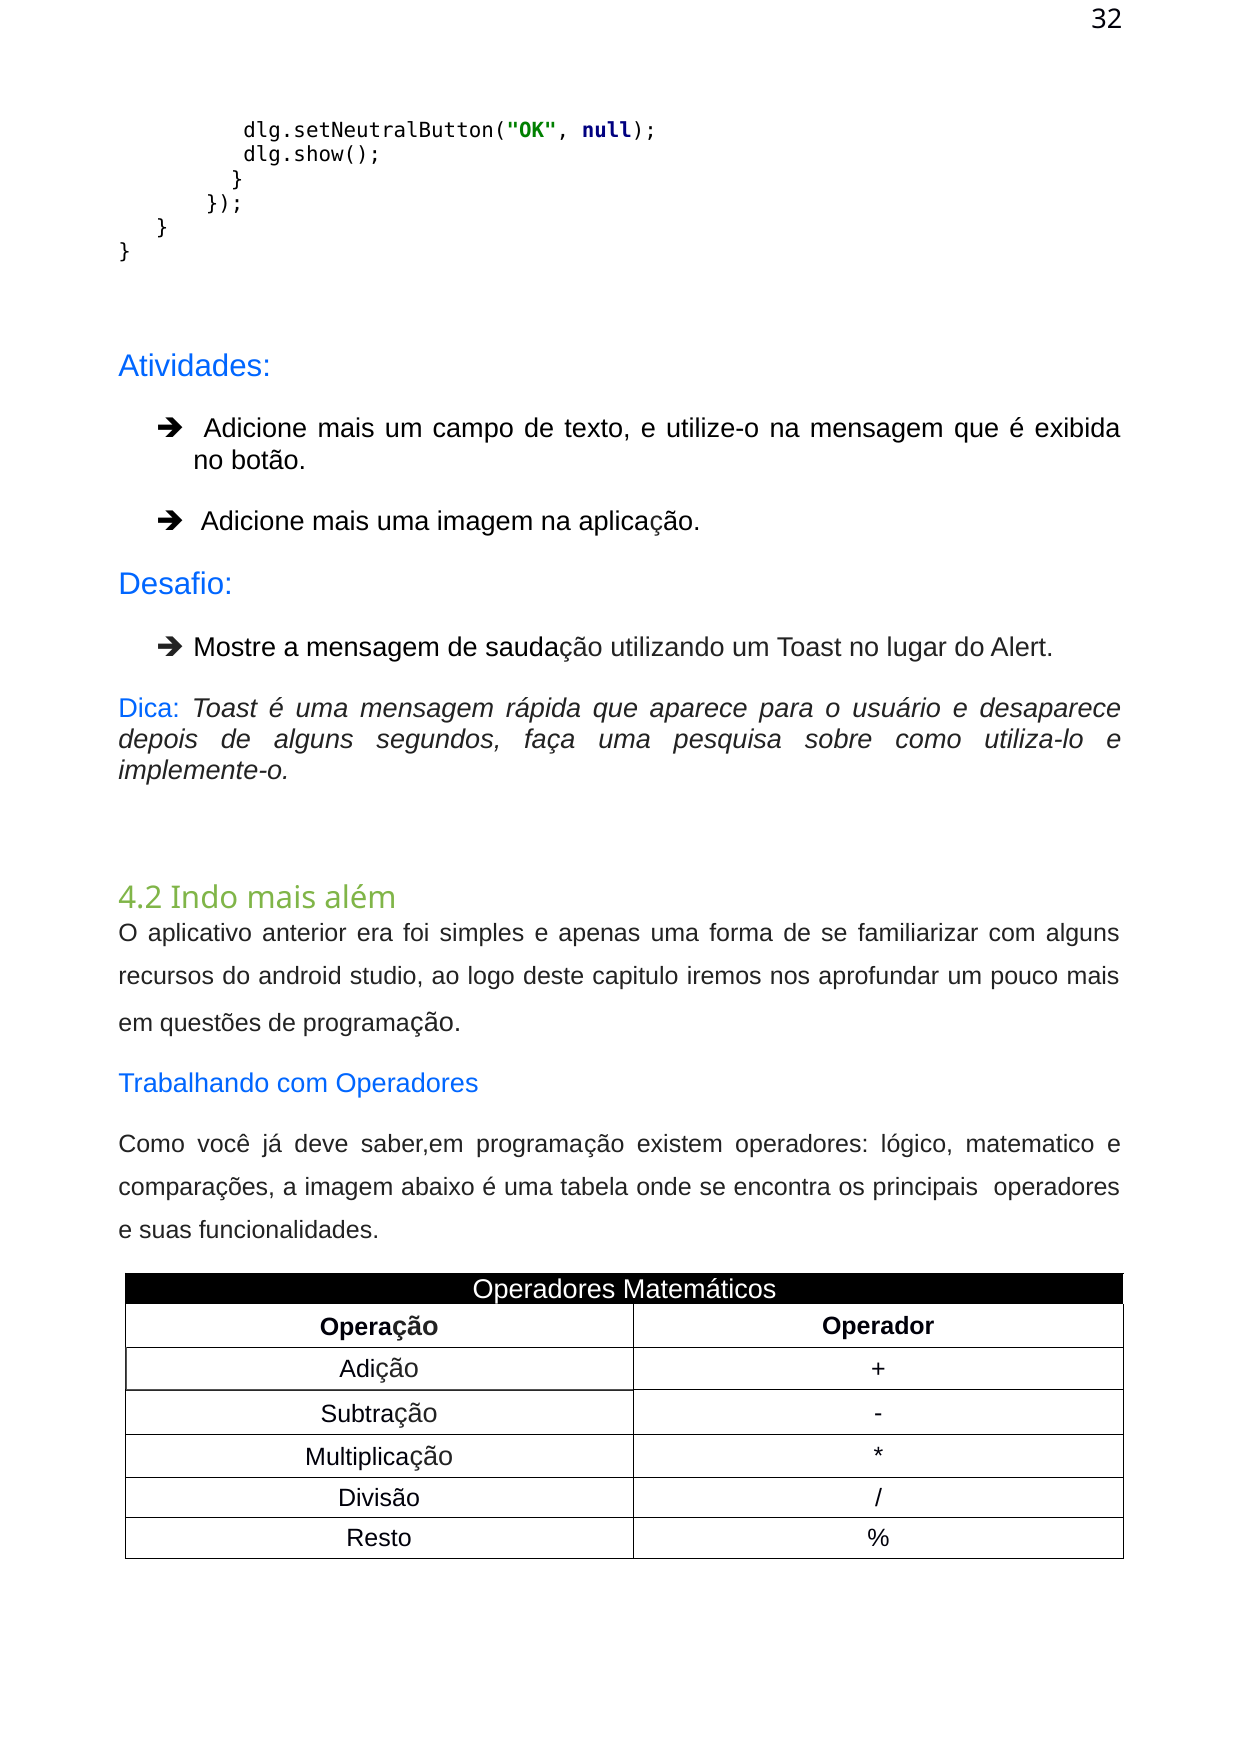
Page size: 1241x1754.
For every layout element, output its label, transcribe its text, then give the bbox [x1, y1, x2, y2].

table_cell + [634, 1348, 1123, 1389]
table_cell Operador [634, 1304, 1123, 1347]
table_cell Multiplicação [126, 1435, 633, 1477]
list Mostre a mensagem de saudação utilizando um Toast no lugar do Alert. [156, 631, 1122, 662]
table_cell - [634, 1390, 1123, 1434]
table_cell Divisão [126, 1478, 633, 1517]
table_cell * [634, 1435, 1123, 1477]
list Adicione mais um campo de texto, e utilize-o na mensagem que é exibida no botão. [156, 412, 1122, 475]
table_cell Resto [126, 1518, 633, 1558]
list Adicione mais uma imagem na aplicação. [156, 504, 1122, 536]
text dlg.setNeutralButton("OK", null); [118, 118, 1122, 142]
text } [118, 167, 1122, 191]
table_cell Adição [127, 1348, 633, 1389]
text dlg.show(); [118, 142, 1122, 167]
text Como você já deve saber,em programação existem operadores: lógico, matematico e comparações, a imagem abaixo é uma tabela onde se encontra os principais operadores e suas funcionalidades. [118, 1128, 1122, 1243]
text Dica: Toast é uma mensagem rápida que aparece para o usuário e desaparece depois de alguns segundos, faça uma pesquisa sobre como utiliza-lo e implemente-o. [118, 692, 1122, 785]
table_cell Operação [126, 1304, 633, 1347]
table_cell Subtração [126, 1392, 633, 1434]
text }); [118, 191, 1122, 215]
table_cell % [634, 1518, 1123, 1558]
subtitle 4.2 Indo mais além [118, 876, 1122, 918]
table_header Operadores Matemáticos [126, 1274, 1123, 1304]
text } [118, 215, 1122, 239]
text O aplicativo anterior era foi simples e apenas uma forma de se familiarizar com alguns recursos do android studio, ao logo deste capitulo iremos nos aprofundar um pouco mais em questões de programação. [118, 918, 1122, 1037]
text Desafio: [118, 565, 1122, 601]
text } [118, 239, 1122, 264]
table_cell / [634, 1478, 1123, 1517]
text Atividades: [118, 347, 1122, 383]
text Trabalhando com Operadores [118, 1067, 1122, 1098]
